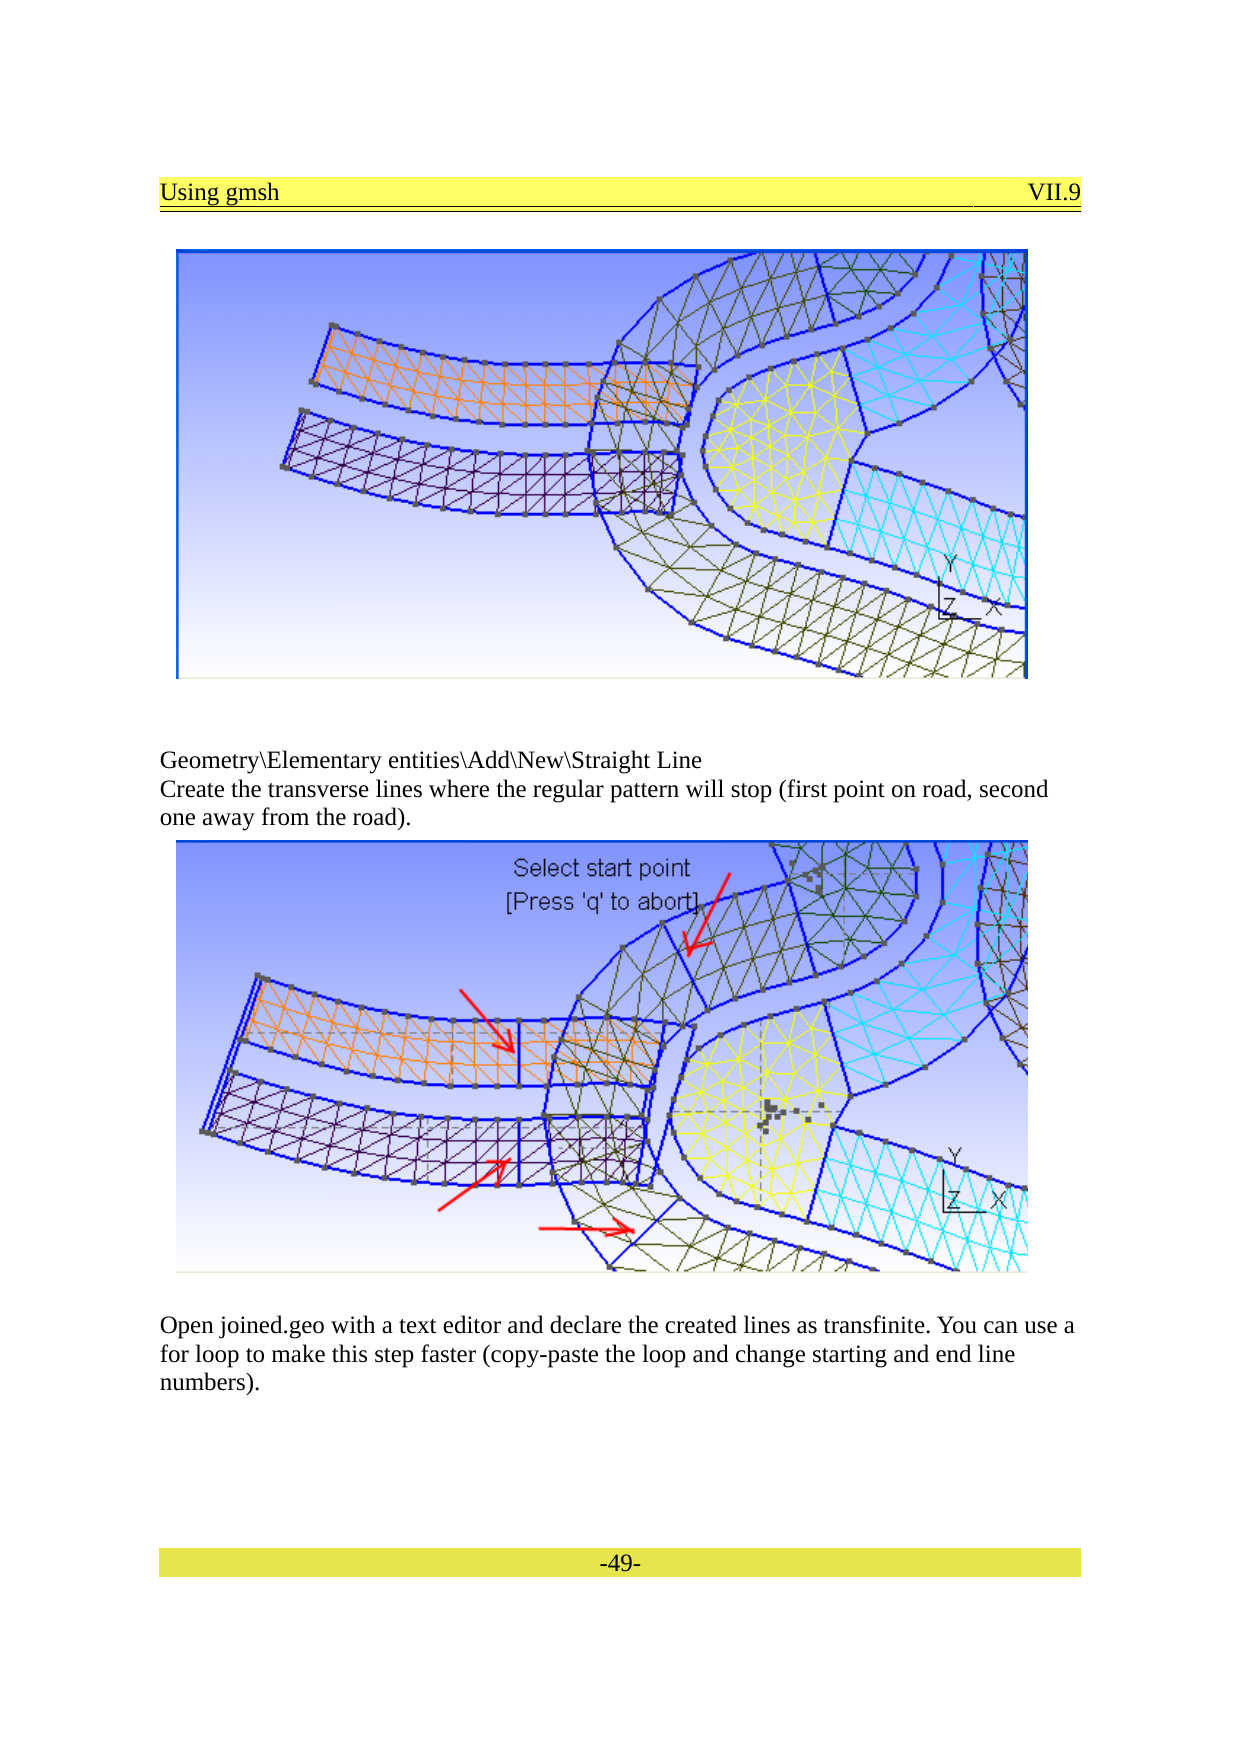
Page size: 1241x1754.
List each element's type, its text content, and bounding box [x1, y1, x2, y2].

text Create the transverse lines where the regular pattern will stop (first point on road, second one away from the road). [159, 774, 1081, 831]
picture [176, 840, 1028, 1273]
picture [176, 249, 1028, 679]
text Open joined.geo with a text editor and declare the created lines as transfinite. You can use a for loop to make this step faster (copy-paste the loop and change starting and end line numbers). [159, 1310, 1081, 1396]
text Geometry\Elementary entities\Add\New\Straight Line [159, 745, 1081, 774]
